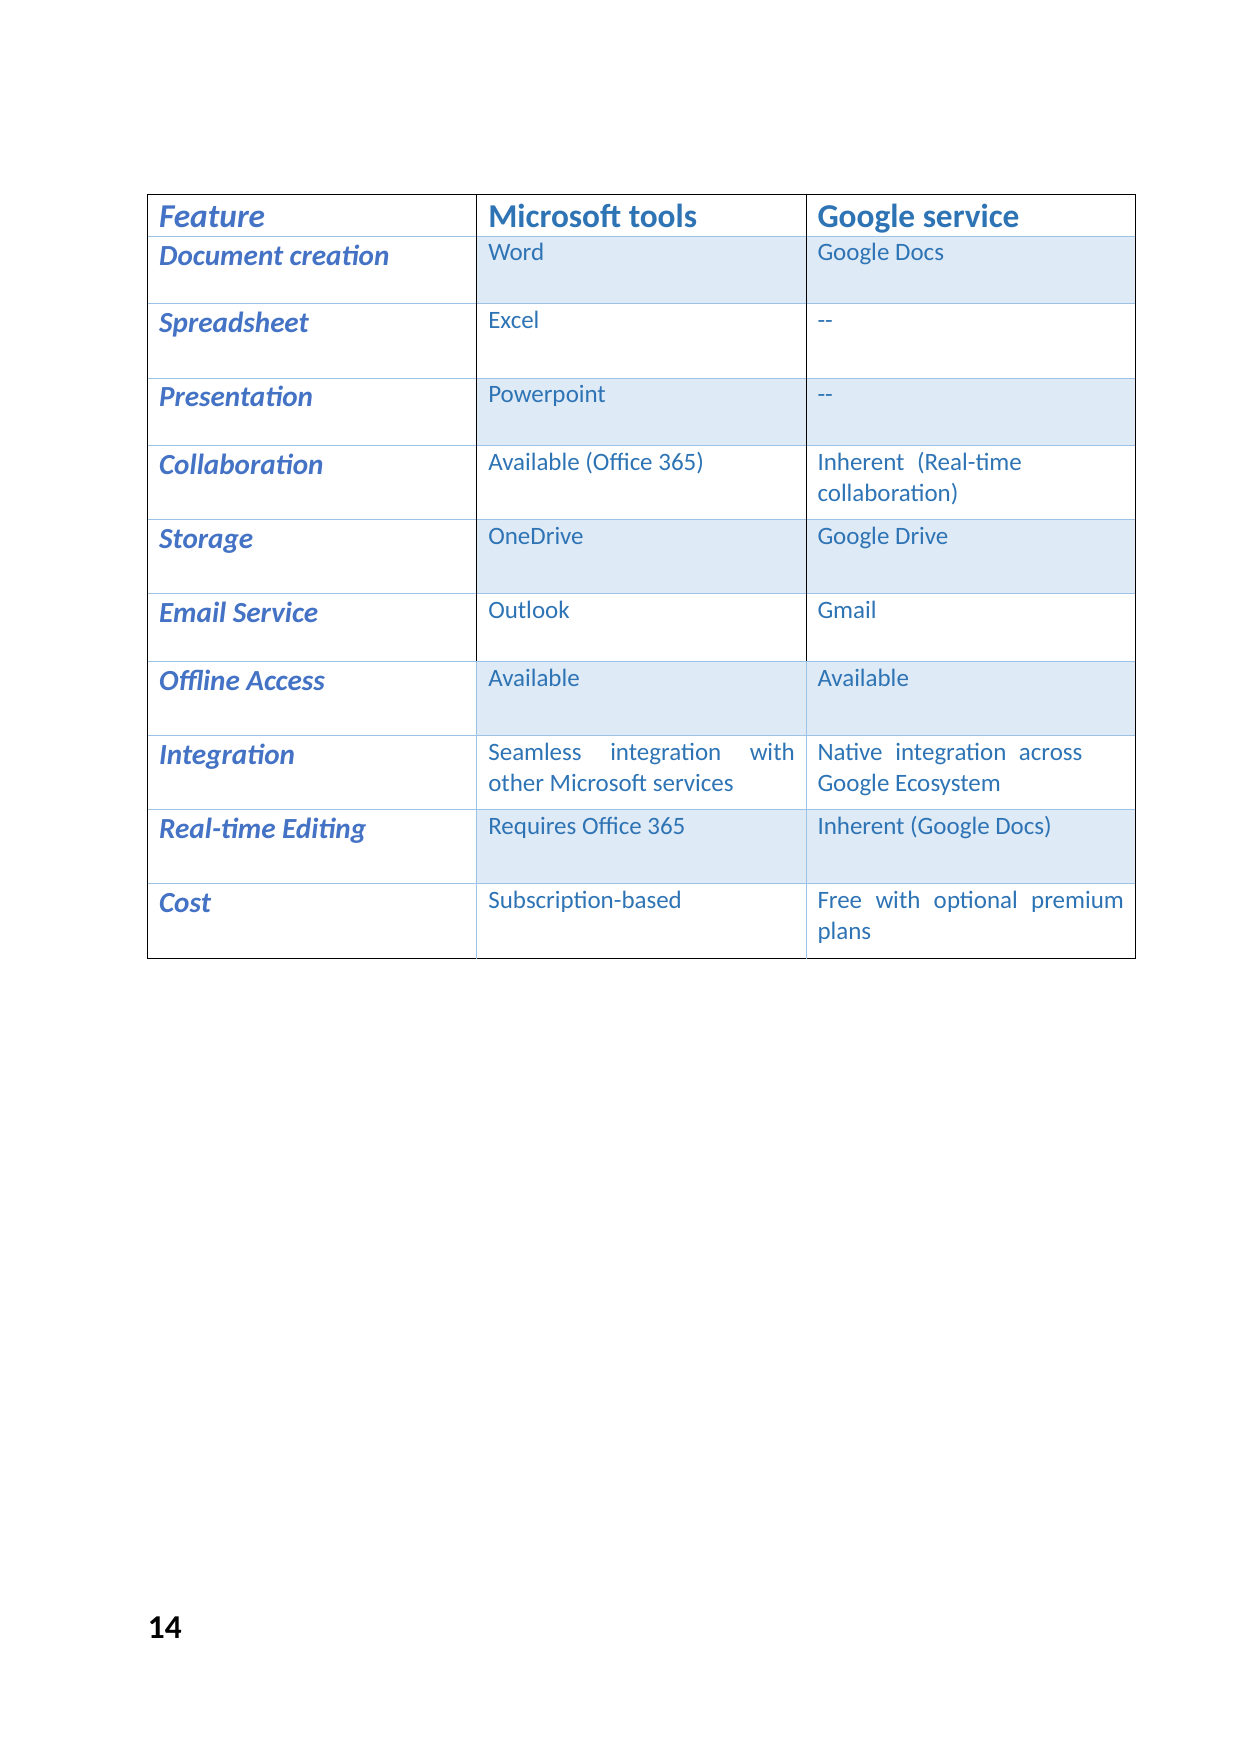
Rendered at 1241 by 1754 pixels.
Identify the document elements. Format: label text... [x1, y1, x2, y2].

table_header [477, 120, 806, 194]
table_cell Available [477, 662, 806, 735]
table_cell -- [807, 379, 1135, 445]
table_cell Presentation [148, 379, 476, 445]
table_cell Native_integration_across Google Ecosystem [807, 736, 1135, 809]
table_cell Offline Access [148, 662, 476, 735]
table_cell Cost [148, 884, 476, 957]
table_cell Subscription-based [477, 884, 806, 957]
table_cell Free with optional premium plans [807, 884, 1135, 957]
table_cell Spreadsheet [148, 304, 476, 377]
table_cell Google Docs [807, 237, 1135, 303]
table_cell Inherent (Google Docs) [807, 810, 1135, 883]
table_cell Outlook [477, 594, 806, 661]
table_header [806, 120, 1135, 194]
table_cell Gmail [807, 594, 1135, 661]
table_cell Available (Office 365) [477, 446, 806, 519]
table_header [148, 120, 477, 194]
table_cell Feature [148, 195, 476, 236]
table_cell Google service [807, 195, 1135, 236]
table_cell Powerpoint [477, 379, 806, 445]
table_cell Seamless integration with other Microsoft services [477, 736, 806, 809]
table_cell -- [807, 304, 1135, 377]
table_cell Google Drive [807, 520, 1135, 593]
table_cell Document creation [148, 237, 476, 303]
table_cell Microsoft tools [477, 195, 806, 236]
table_cell Storage [148, 520, 476, 593]
table_cell OneDrive [477, 520, 806, 593]
table_cell Word [477, 237, 806, 303]
table_cell Real-time Editing [148, 810, 476, 883]
table_cell Integration [148, 736, 476, 809]
table_cell Available [807, 662, 1135, 735]
table_cell Excel [477, 304, 806, 377]
table_cell Email Service [148, 594, 476, 661]
table_cell Collaboration [148, 446, 476, 519]
table_cell Requires Office 365 [477, 810, 806, 883]
table_cell Inherent_(Real-time collaboration) [807, 446, 1135, 519]
